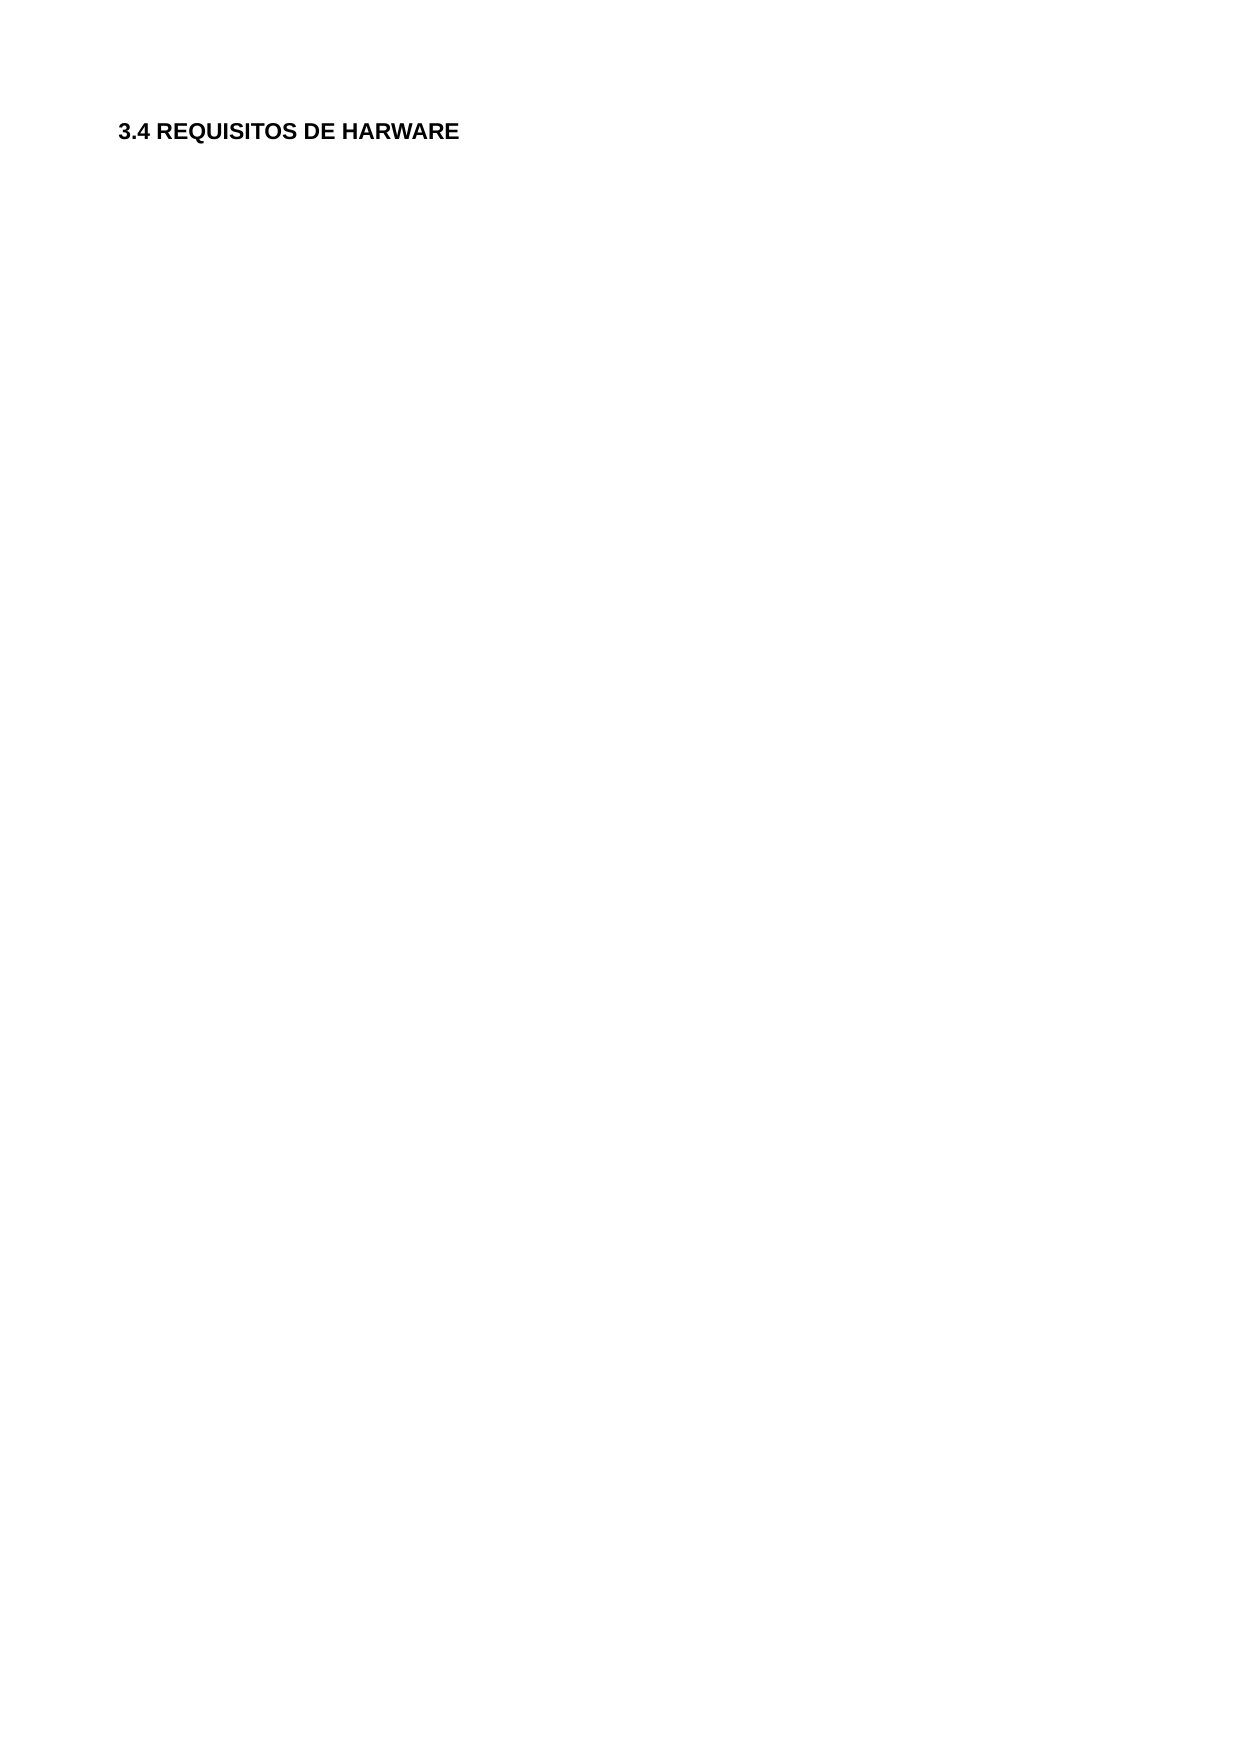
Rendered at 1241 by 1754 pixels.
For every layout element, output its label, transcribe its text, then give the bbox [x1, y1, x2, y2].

text 3.4 REQUISITOS DE HARWARE [118, 118, 1122, 144]
